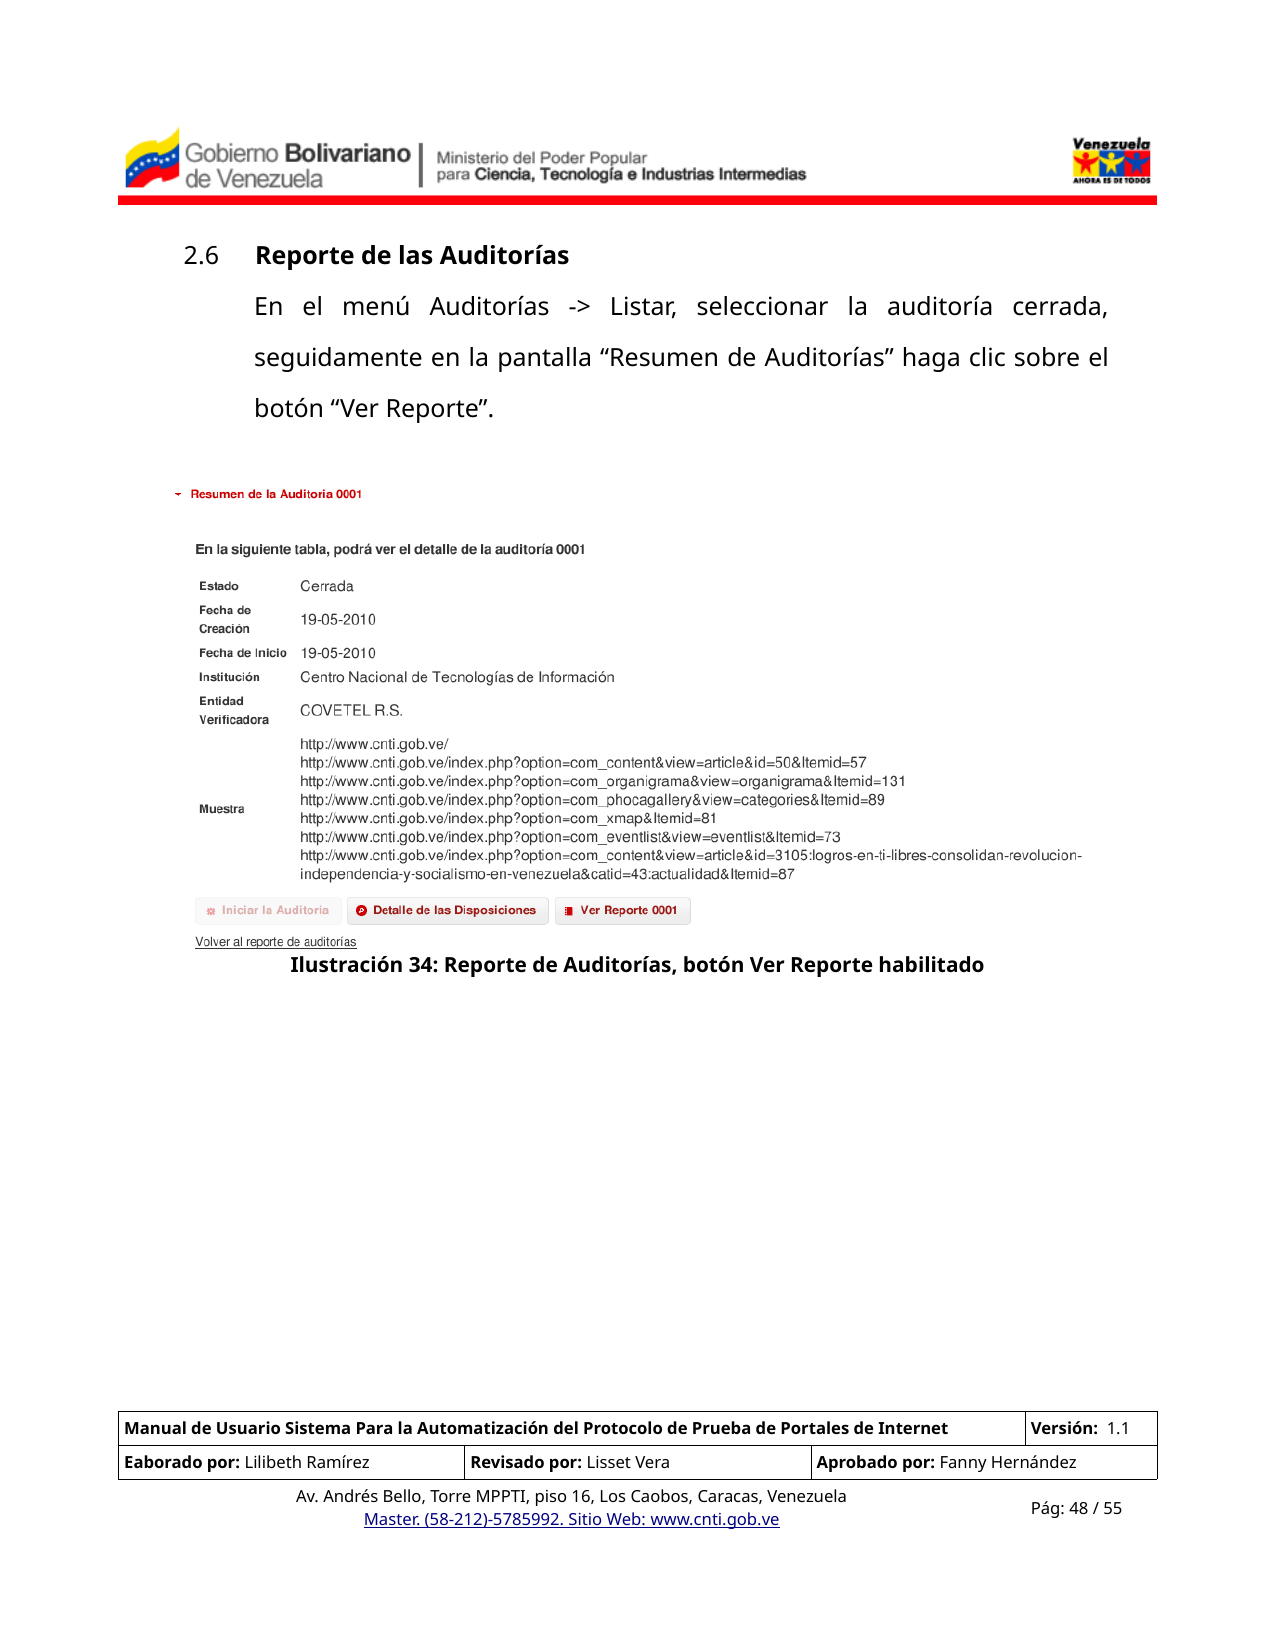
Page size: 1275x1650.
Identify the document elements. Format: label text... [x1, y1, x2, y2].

text En el menú Auditorías -> Listar, seleccionar la auditoría cerrada, seguidamente en la pantalla “Resumen de Auditorías” haga clic sobre el botón “Ver Reporte”. [254, 289, 1109, 425]
subtitle Reporte de las Auditorías [118, 238, 1157, 272]
text Ilustración 34: Reporte de Auditorías, botón Ver Reporte habilitado [163, 488, 1112, 978]
picture [118, 119, 1157, 205]
picture [166, 482, 1088, 950]
